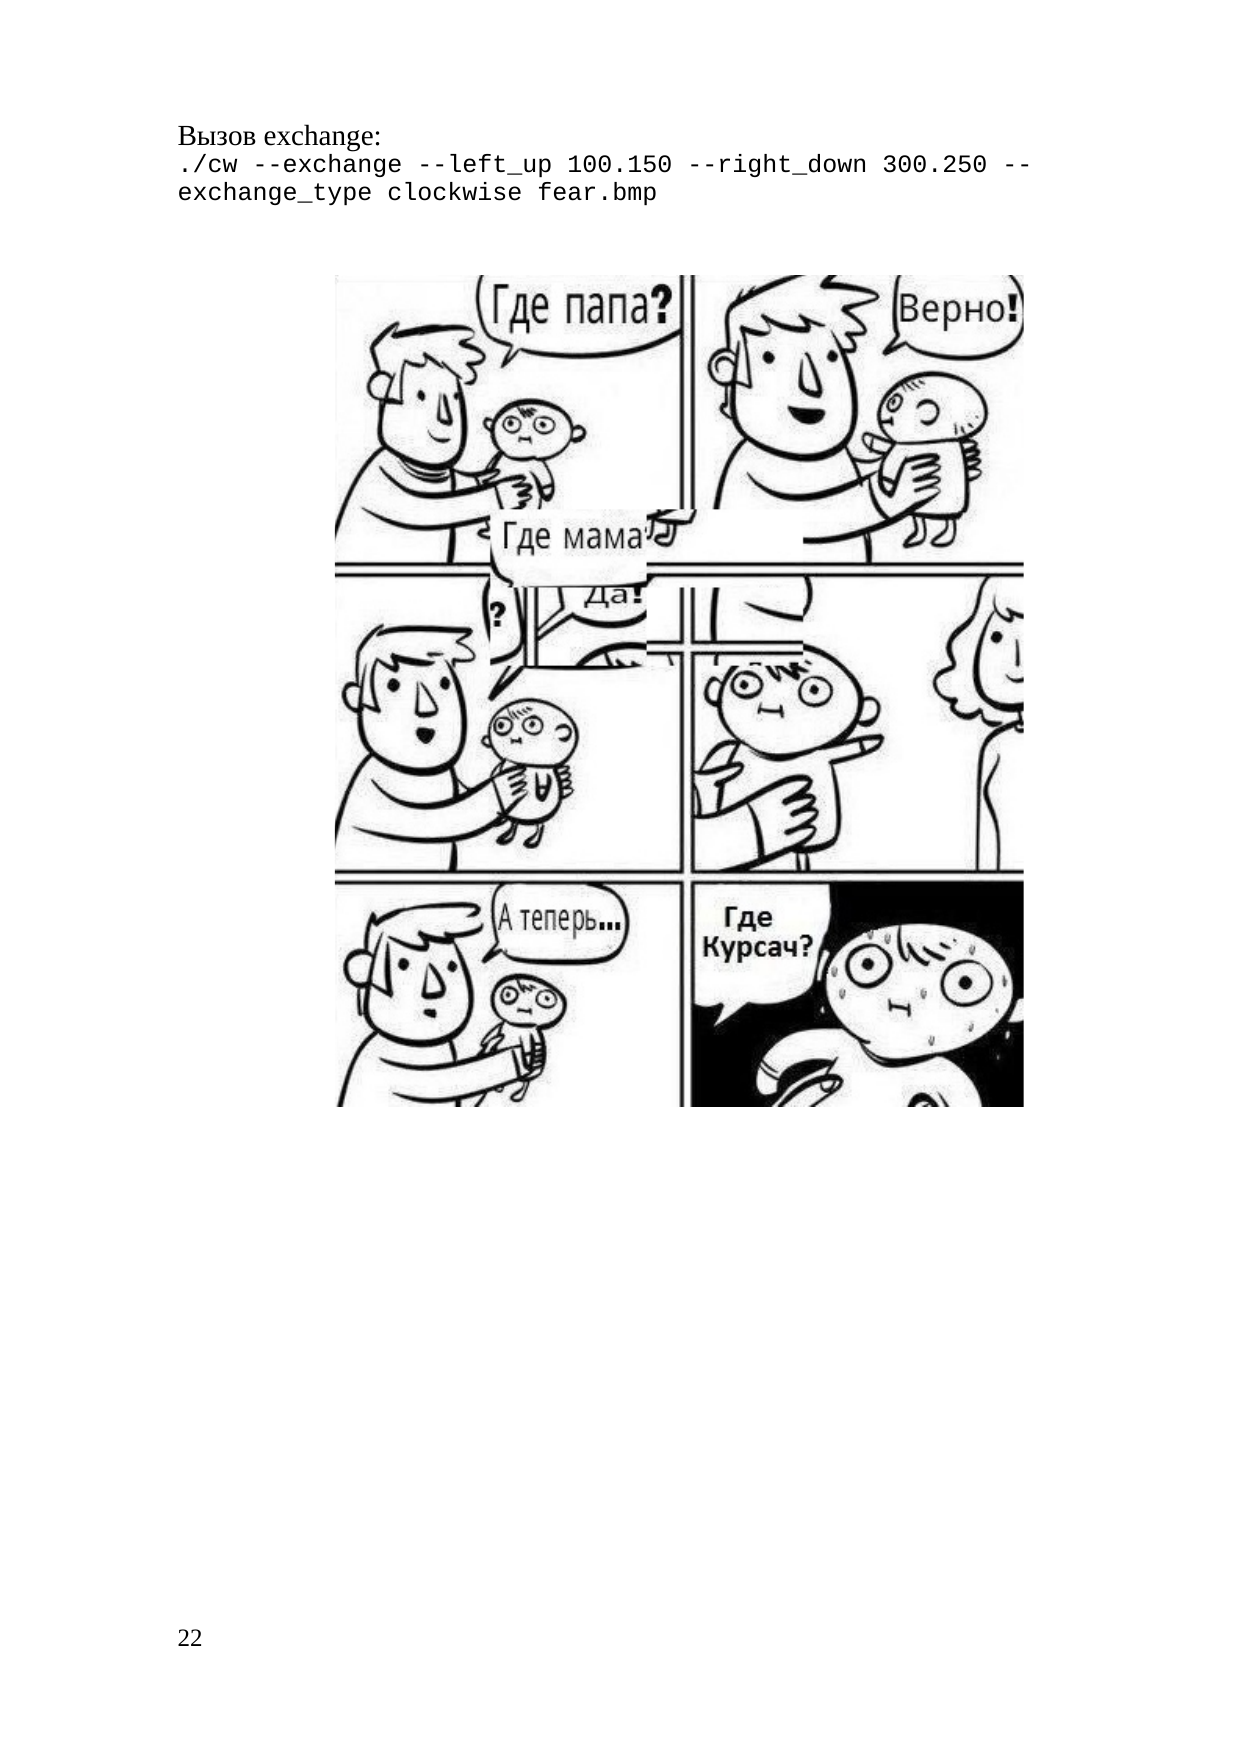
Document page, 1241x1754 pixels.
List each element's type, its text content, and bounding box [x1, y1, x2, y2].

text Вызов exchange: [177, 118, 1181, 152]
text ./cw --exchange --left_up 100.150 --right_down 300.250 --exchange_type clockwise fear.bmp [177, 152, 1181, 208]
picture [334, 275, 1024, 1107]
